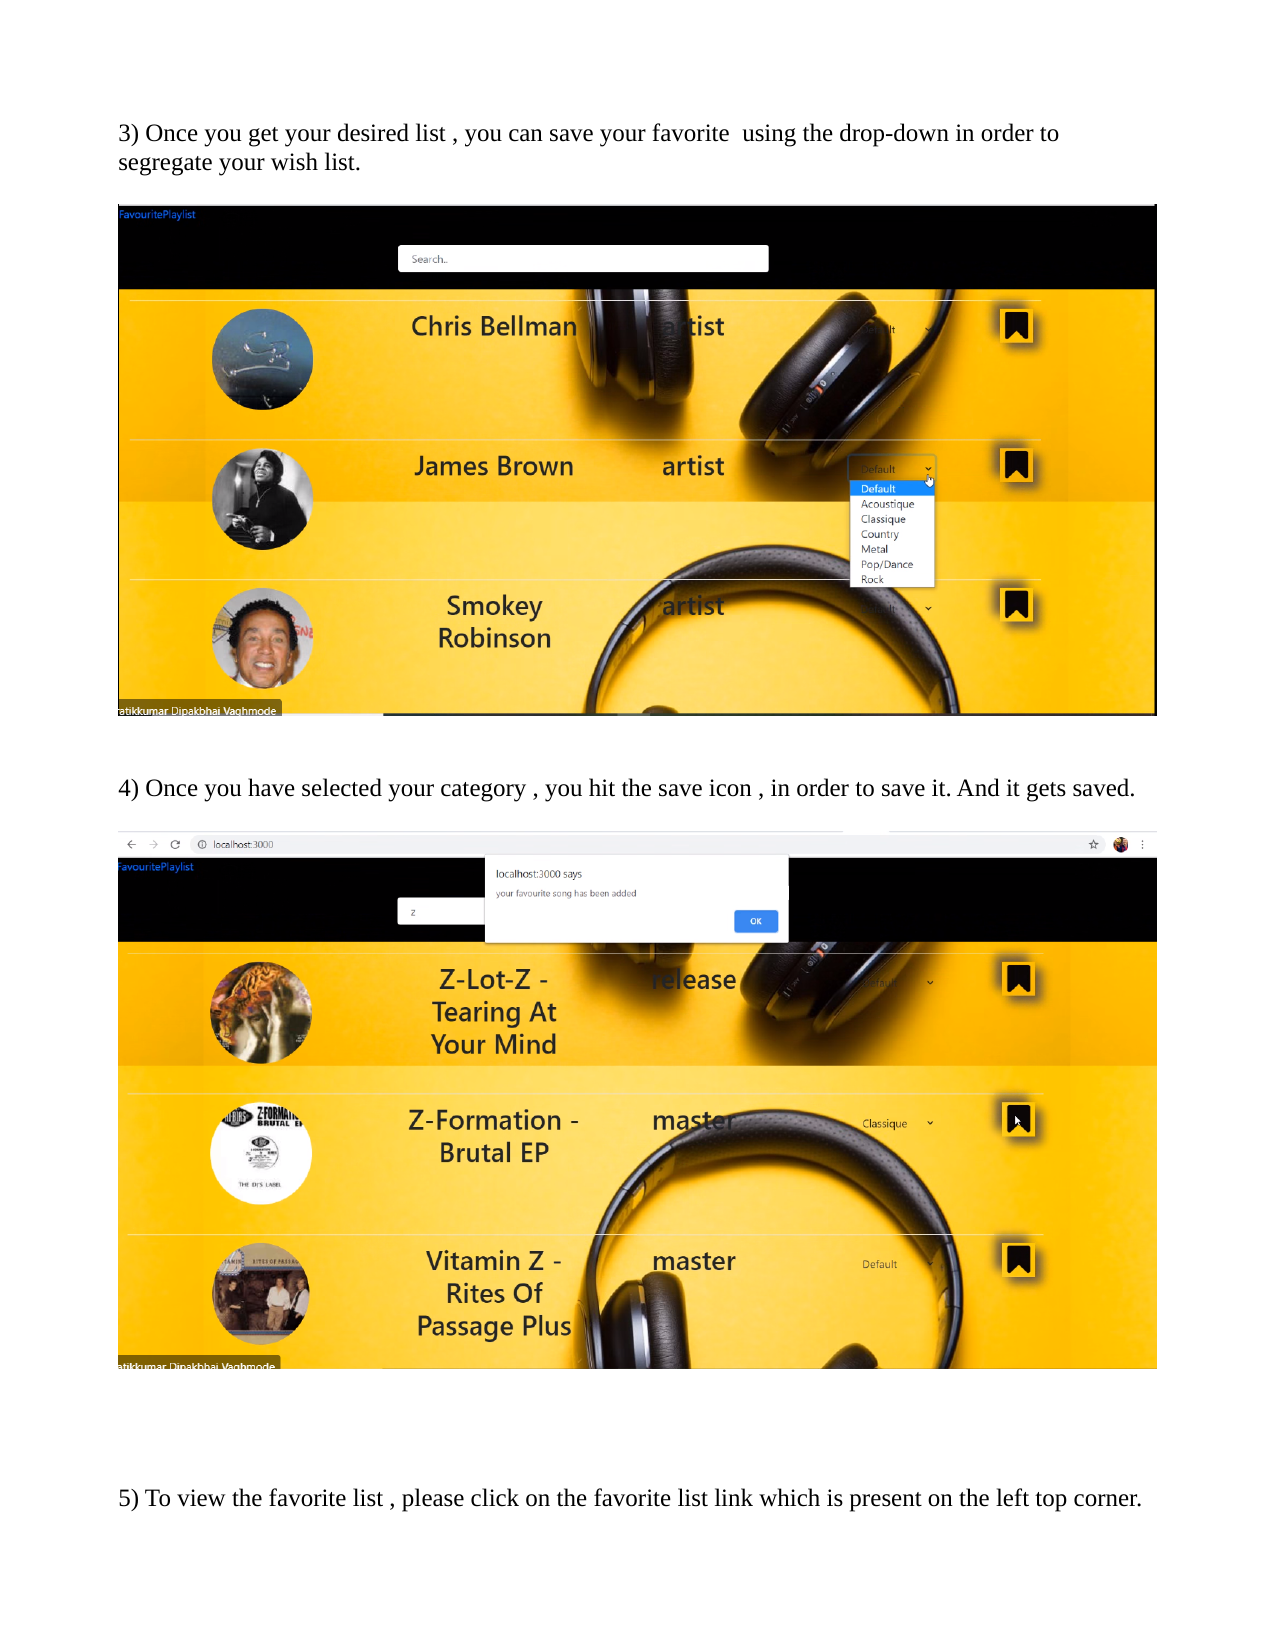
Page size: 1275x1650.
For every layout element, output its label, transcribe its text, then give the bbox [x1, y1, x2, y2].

picture [118, 204, 1157, 716]
text 3) Once you get your desired list , you can save your favorite using the drop-down in order to segregate your wish list. [118, 118, 1157, 176]
text 4) Once you have selected your category , you hit the save icon , in order to save it. And it gets saved. [118, 773, 1157, 802]
text 5) To view the favorite list , please click on the favorite list link which is present on the left top corner. [118, 1483, 1157, 1512]
picture [118, 831, 1157, 1369]
